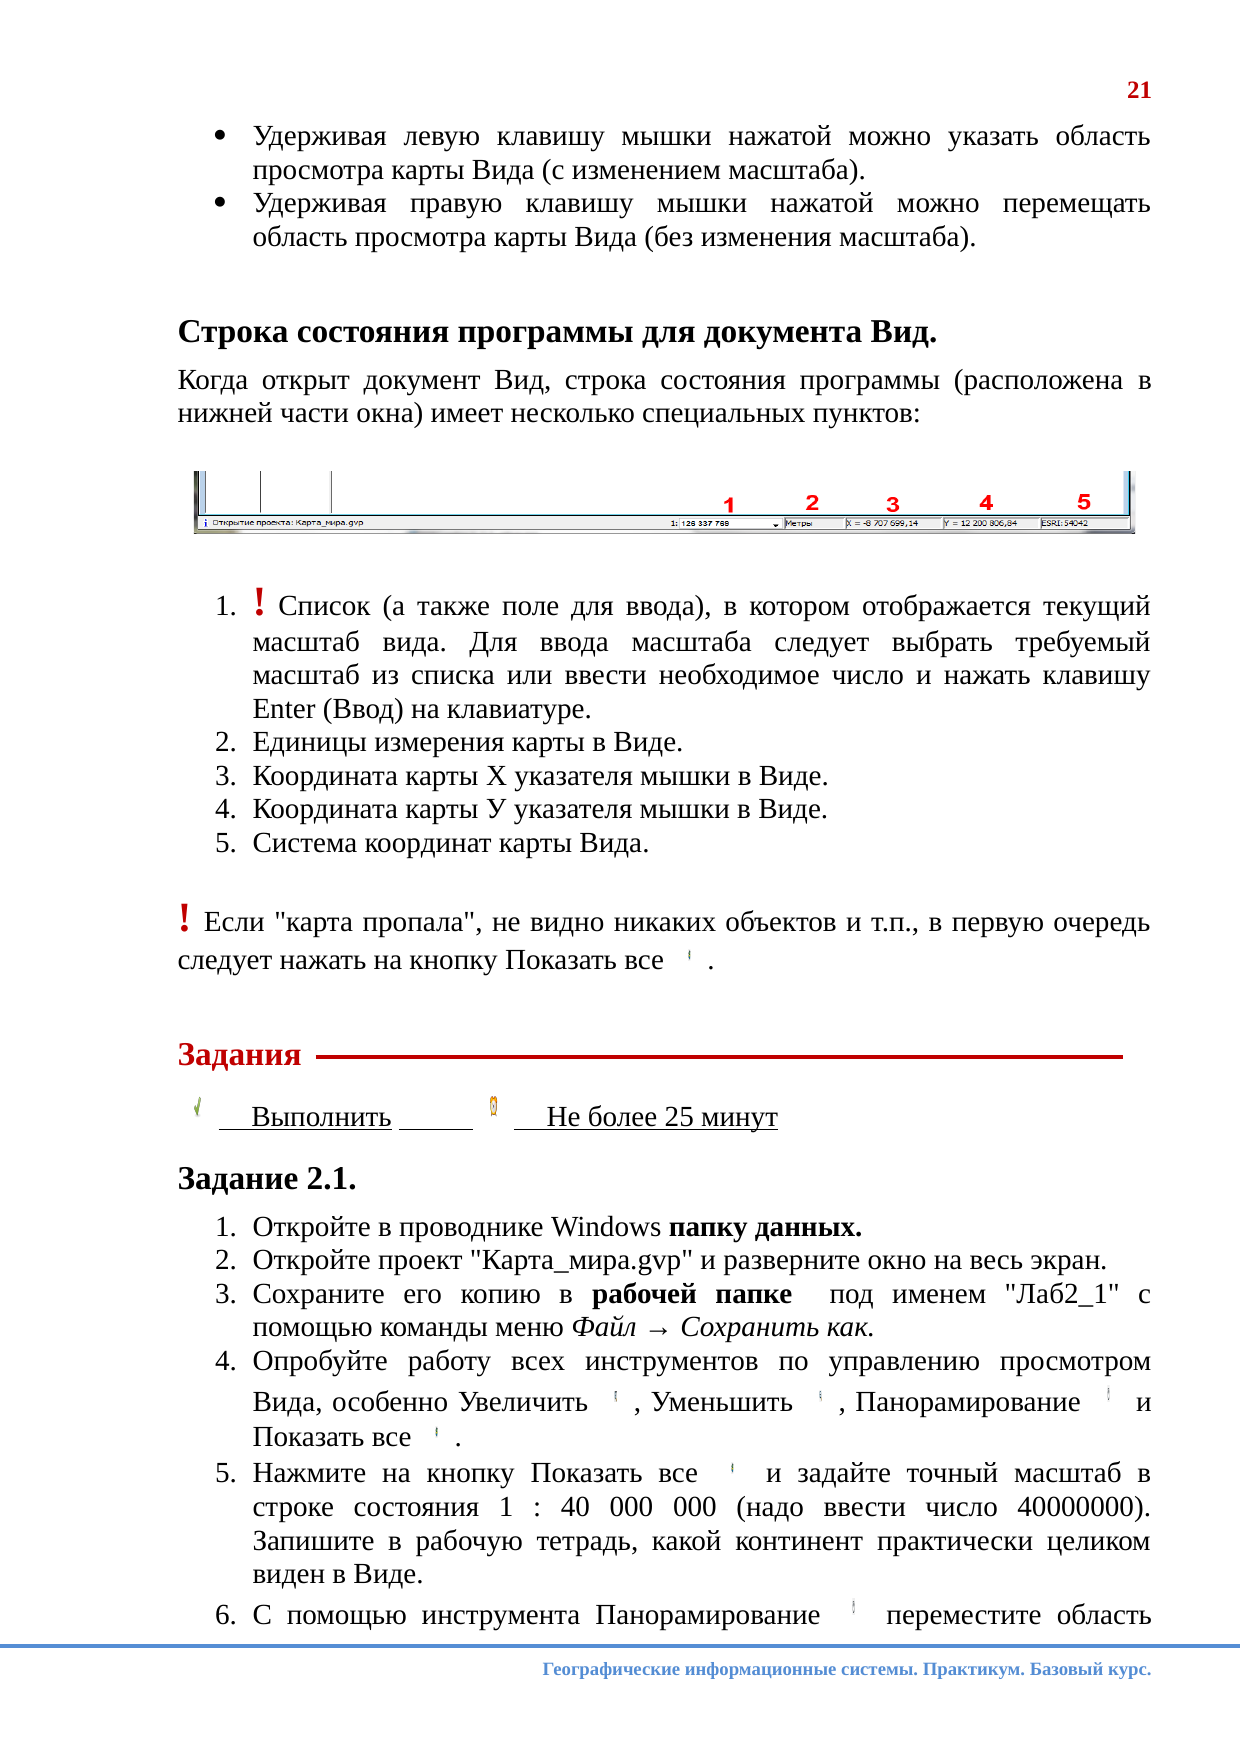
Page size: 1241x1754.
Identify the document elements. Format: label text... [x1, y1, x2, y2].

list Опробуйте работу всех инструментов по управлению просмотром Вида, особенно Увеличить , Уменьшить , Панорамирование и Показать все . [215, 1343, 1152, 1453]
list Откройте в проводнике Windows папку данных. [215, 1209, 1152, 1242]
text Выполнить Не более 25 минут [177, 1085, 1152, 1133]
list С помощью инструмента Панорамирование переместите область [215, 1590, 1152, 1630]
list Координата карты X указателя мышки в Виде. [215, 758, 1152, 792]
list Единицы измерения карты в Виде. [215, 724, 1152, 758]
list Откройте проект "Карта_мира.gvp" и разверните окно на весь экран. [215, 1242, 1152, 1276]
list Удерживая правую клавишу мышки нажатой можно перемещать область просмотра карты Вида (без изменения масштаба). [215, 185, 1152, 252]
text Задание 2.1. [177, 1158, 1152, 1196]
picture [193, 1094, 202, 1118]
list Система координат карты Вида. [215, 825, 1152, 859]
list Нажмите на кнопку Показать все и задайте точный масштаб в строке состояния 1 : 40 000 000 (надо ввести число 40000000). Запишите в рабочую тетрадь, какой континент практически целиком виден в Виде. [215, 1453, 1152, 1590]
text ! Если "карта пропала", не видно никаких объектов и т.п., в первую очередь следует нажать на кнопку Показать все . [177, 892, 1152, 976]
list Координата карты У указателя мышки в Виде. [215, 792, 1152, 825]
picture [489, 1094, 498, 1118]
list Сохраните его копию в рабочей папке под именем "Лаб2_1" с помощью команды меню Файл → Сохранить как. [215, 1276, 1152, 1343]
picture [193, 471, 1135, 534]
text Строка состояния программы для документа Вид. [177, 311, 1152, 349]
text Задания [177, 1034, 1152, 1073]
text Когда открыт документ Вид, строка состояния программы (расположена в нижней части окна) имеет несколько специальных пунктов: [177, 362, 1152, 429]
list ! Список (а также поле для ввода), в котором отображается текущий масштаб вида. Для ввода масштаба следует выбрать требуемый масштаб из списка или ввести необходимое число и нажать клавишу Enter (Ввод) на клавиатуре. [215, 576, 1152, 724]
list Удерживая левую клавишу мышки нажатой можно указать область просмотра карты Вида (с изменением масштаба). [215, 118, 1152, 185]
